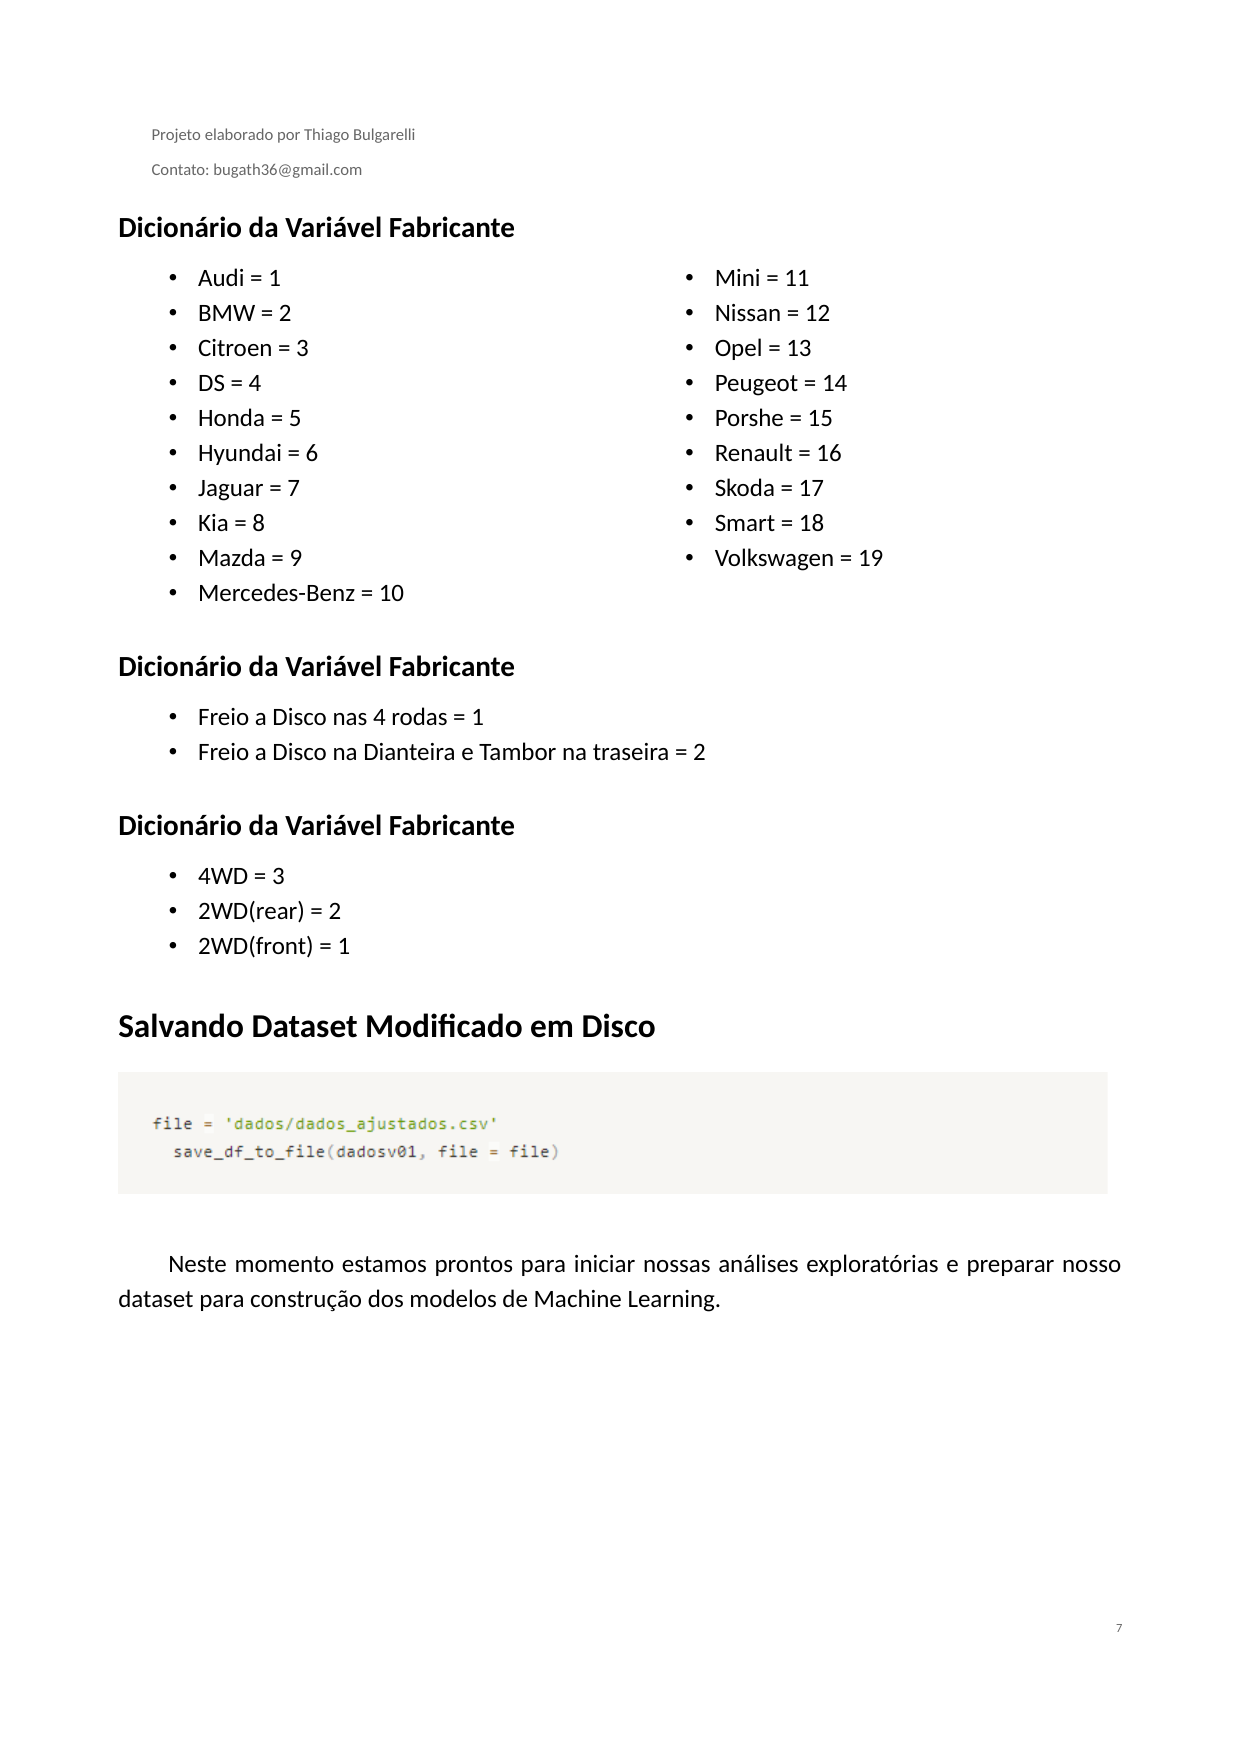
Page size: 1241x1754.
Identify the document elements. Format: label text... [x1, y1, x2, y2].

list Mini = 11 [679, 262, 1122, 293]
list Mercedes-Benz = 10 [162, 577, 605, 608]
list Jaguar = 7 [162, 472, 605, 503]
list Renault = 16 [679, 437, 1122, 468]
subtitle Dicionário da Variável Fabricante [118, 648, 1122, 683]
list Opel = 13 [679, 332, 1122, 363]
list 2WD(front) = 1 [162, 930, 1122, 961]
list DS = 4 [162, 367, 605, 398]
list 4WD = 3 [162, 860, 1122, 891]
list Mazda = 9 [162, 542, 605, 573]
list Kia = 8 [162, 507, 605, 538]
list Skoda = 17 [679, 472, 1122, 503]
list Honda = 5 [162, 402, 605, 433]
list 2WD(rear) = 2 [162, 895, 1122, 926]
subtitle Dicionário da Variável Fabricante [118, 807, 1122, 842]
list Hyundai = 6 [162, 437, 605, 468]
list Freio a Disco nas 4 rodas = 1 [162, 701, 1122, 732]
list Audi = 1 [162, 262, 605, 293]
picture [118, 1072, 1108, 1194]
list Porshe = 15 [679, 402, 1122, 433]
list Freio a Disco na Dianteira e Tambor na traseira = 2 [162, 736, 1122, 767]
list Smart = 18 [679, 507, 1122, 538]
subtitle Dicionário da Variável Fabricante [118, 209, 1122, 245]
list Nissan = 12 [679, 297, 1122, 328]
subtitle Salvando Dataset Modificado em Disco [118, 1005, 1122, 1046]
list BMW = 2 [162, 297, 605, 328]
list Peugeot = 14 [679, 367, 1122, 398]
list Citroen = 3 [162, 332, 605, 363]
text Neste momento estamos prontos para iniciar nossas análises exploratórias e preparar nosso dataset para construção dos modelos de Machine Learning. [118, 1248, 1122, 1313]
list Volkswagen = 19 [679, 542, 1122, 573]
